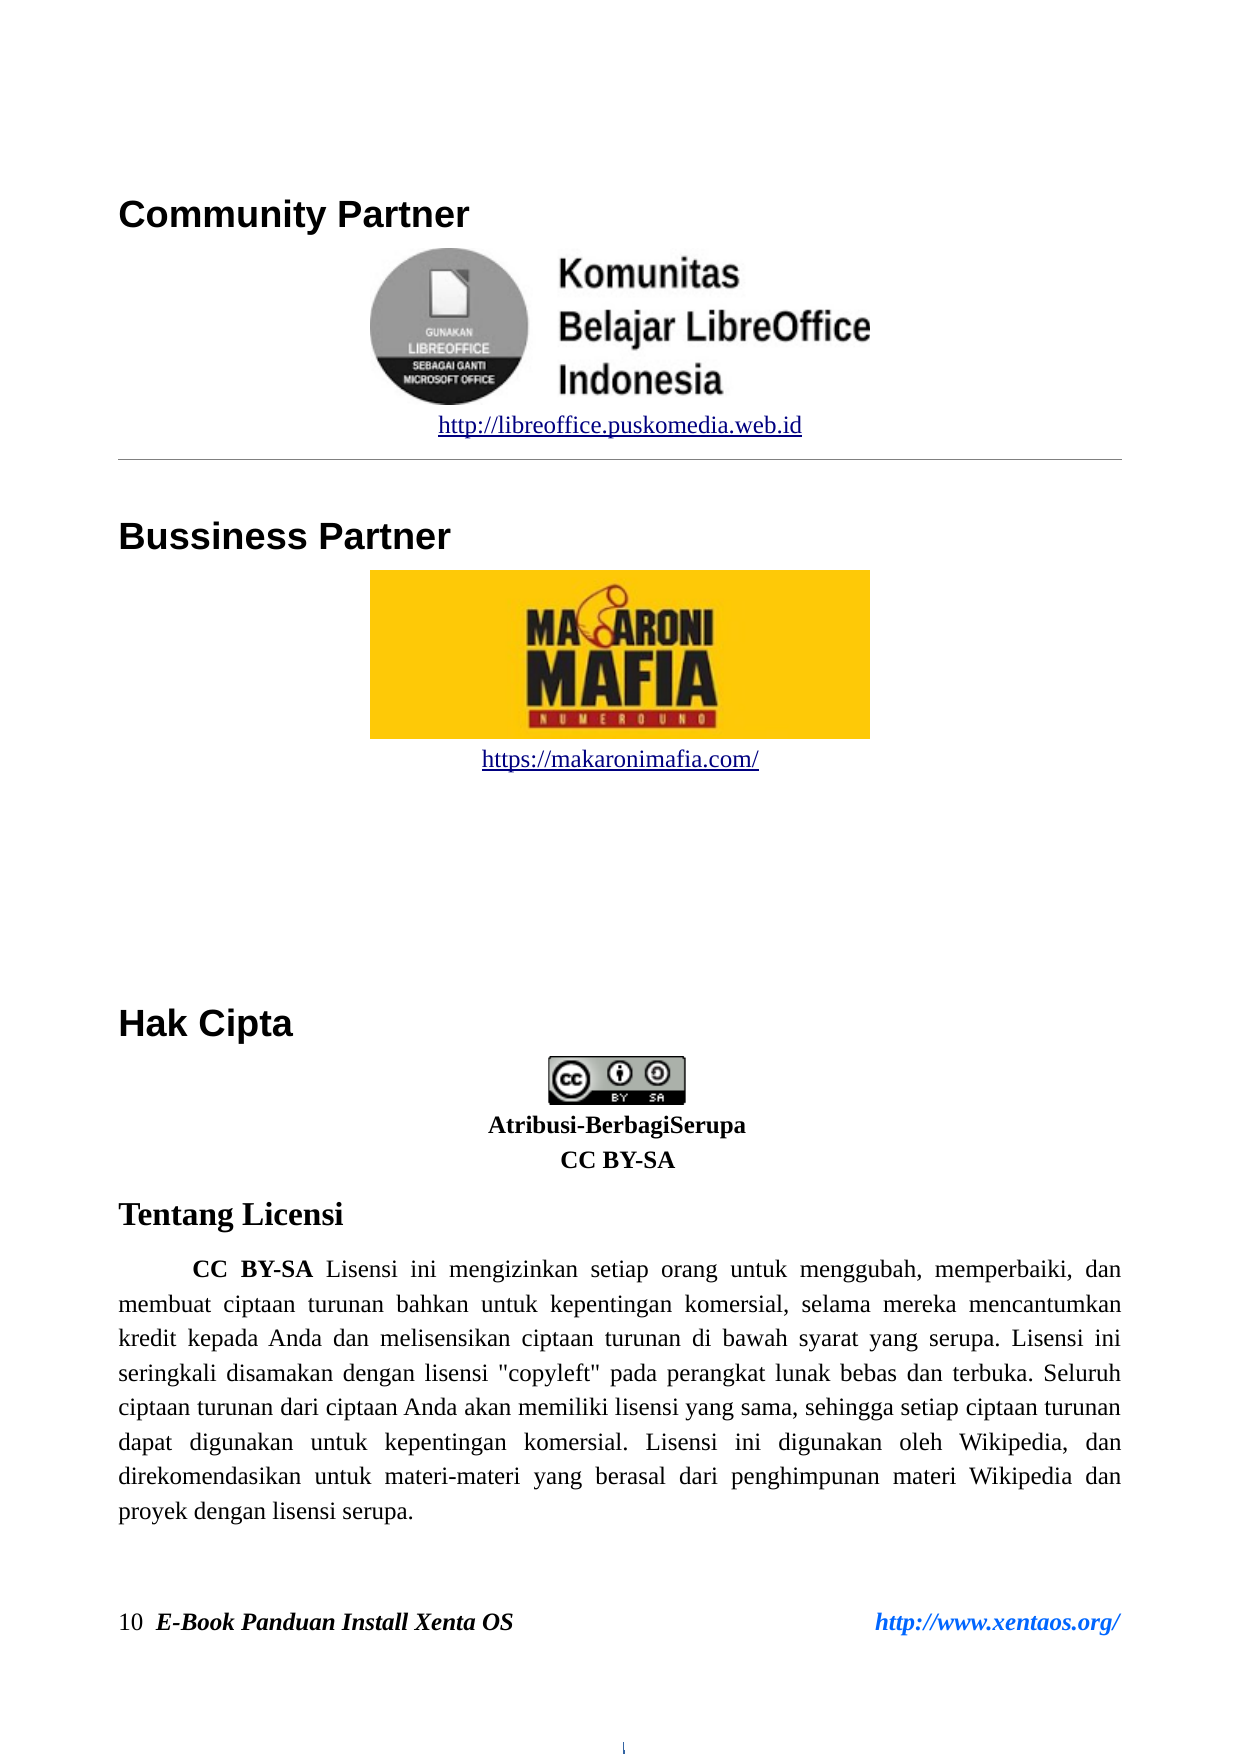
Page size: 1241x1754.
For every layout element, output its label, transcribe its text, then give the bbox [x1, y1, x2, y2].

subtitle Bussiness Partner [118, 514, 1122, 558]
text Atribusi-BerbagiSerupa CC BY-SA [118, 1110, 1122, 1173]
text http://libreoffice.puskomedia.web.id [118, 410, 1122, 439]
picture [548, 1056, 686, 1105]
text CC BY-SA Lisensi ini mengizinkan setiap orang untuk menggubah, memperbaiki, dan membuat ciptaan turunan bahkan untuk kepentingan komersial, selama mereka mencantumkan kredit kepada Anda dan melisensikan ciptaan turunan di bawah syarat yang serupa. Lisensi ini seringkali disamakan dengan lisensi "copyleft" pada perangkat lunak bebas dan terbuka. Seluruh ciptaan turunan dari ciptaan Anda akan memiliki lisensi yang sama, sehingga setiap ciptaan turunan dapat digunakan untuk kepentingan komersial. Lisensi ini digunakan oleh Wikipedia, dan direkomendasikan untuk materi-materi yang berasal dari penghimpunan materi Wikipedia dan proyek dengan lisensi serupa. [118, 1254, 1122, 1524]
picture [370, 570, 870, 739]
subtitle Community Partner [118, 192, 1122, 236]
picture [370, 248, 870, 405]
subtitle Hak Cipta [118, 1000, 1122, 1044]
text Tentang Licensi [118, 1194, 1122, 1232]
text https://makaronimafia.com/ [118, 744, 1122, 773]
